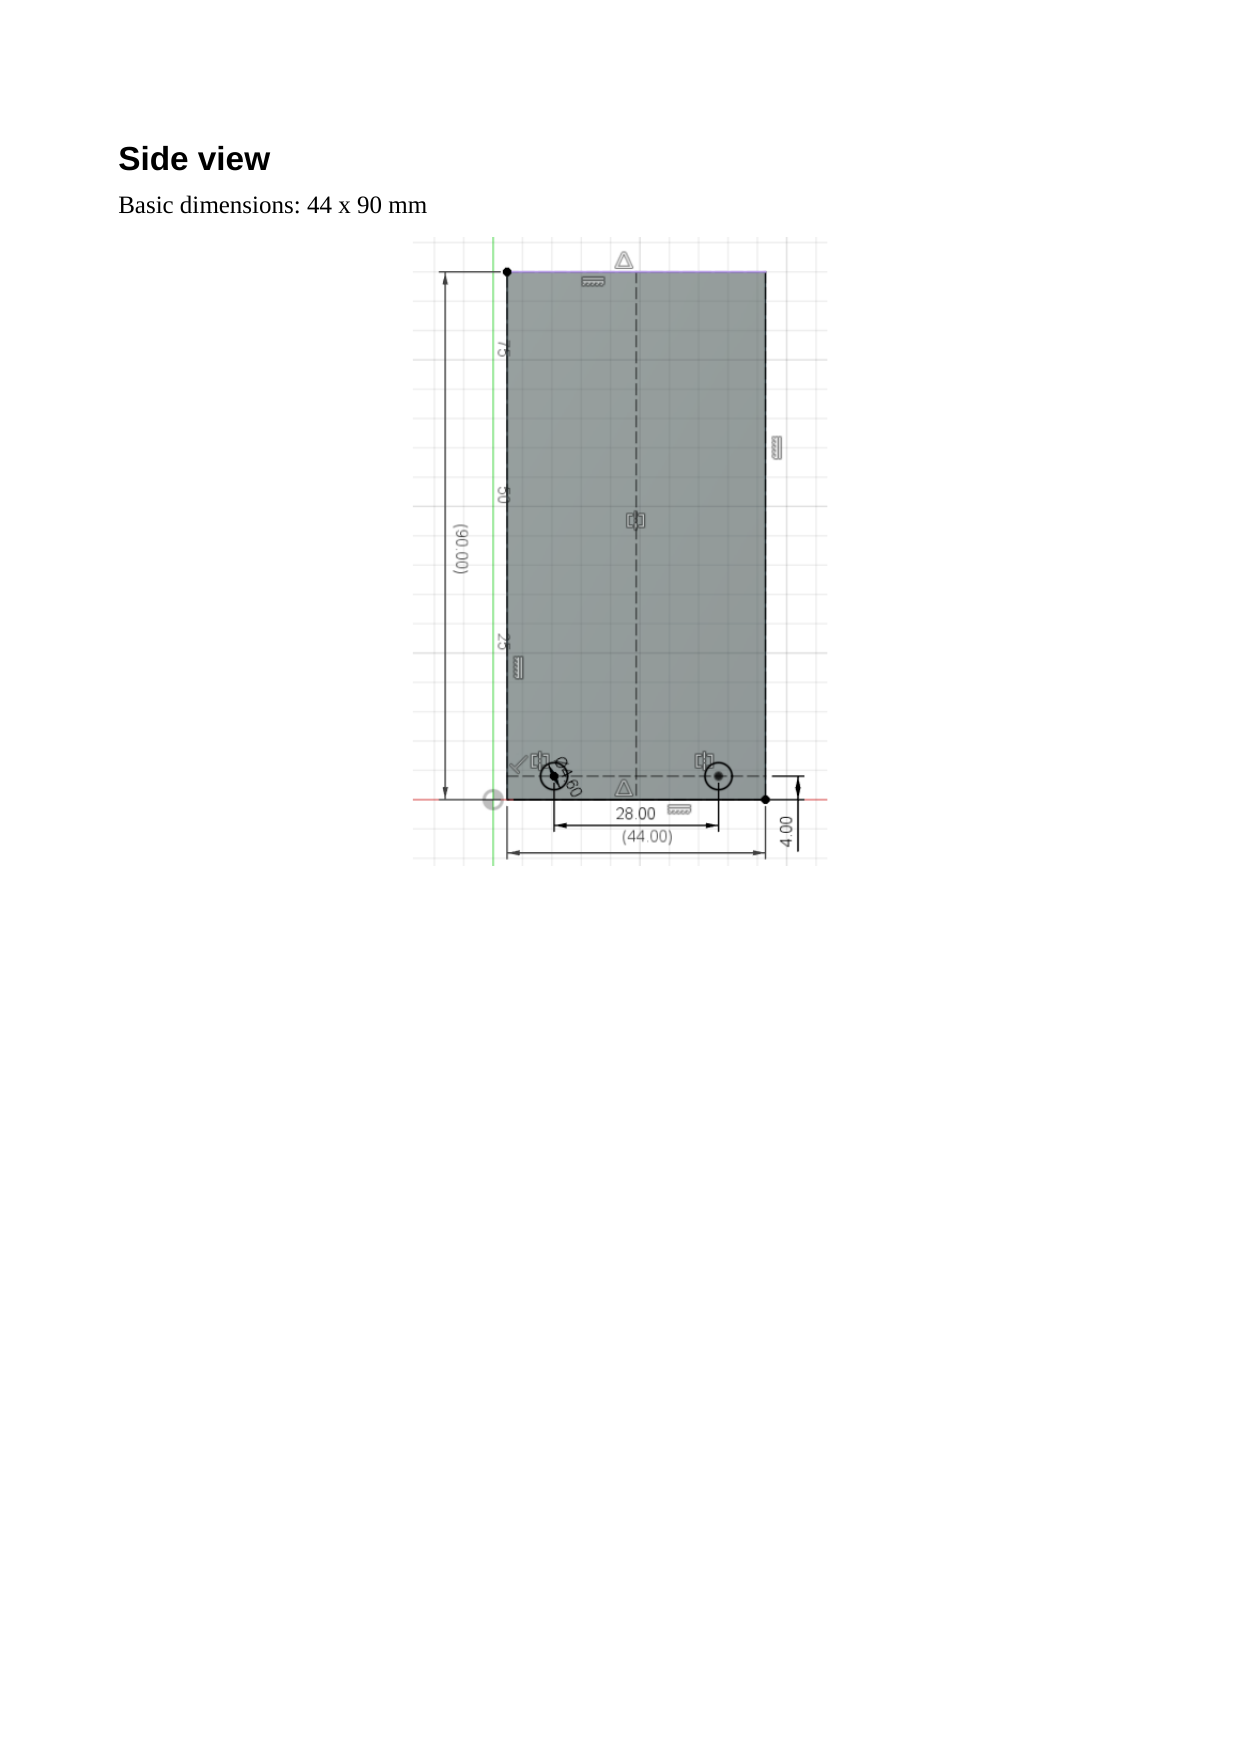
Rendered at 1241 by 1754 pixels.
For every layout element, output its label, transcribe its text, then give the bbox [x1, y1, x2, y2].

subtitle Side view [118, 139, 1122, 177]
picture [412, 237, 828, 866]
text Basic dimensions: 44 x 90 mm [118, 190, 1122, 219]
